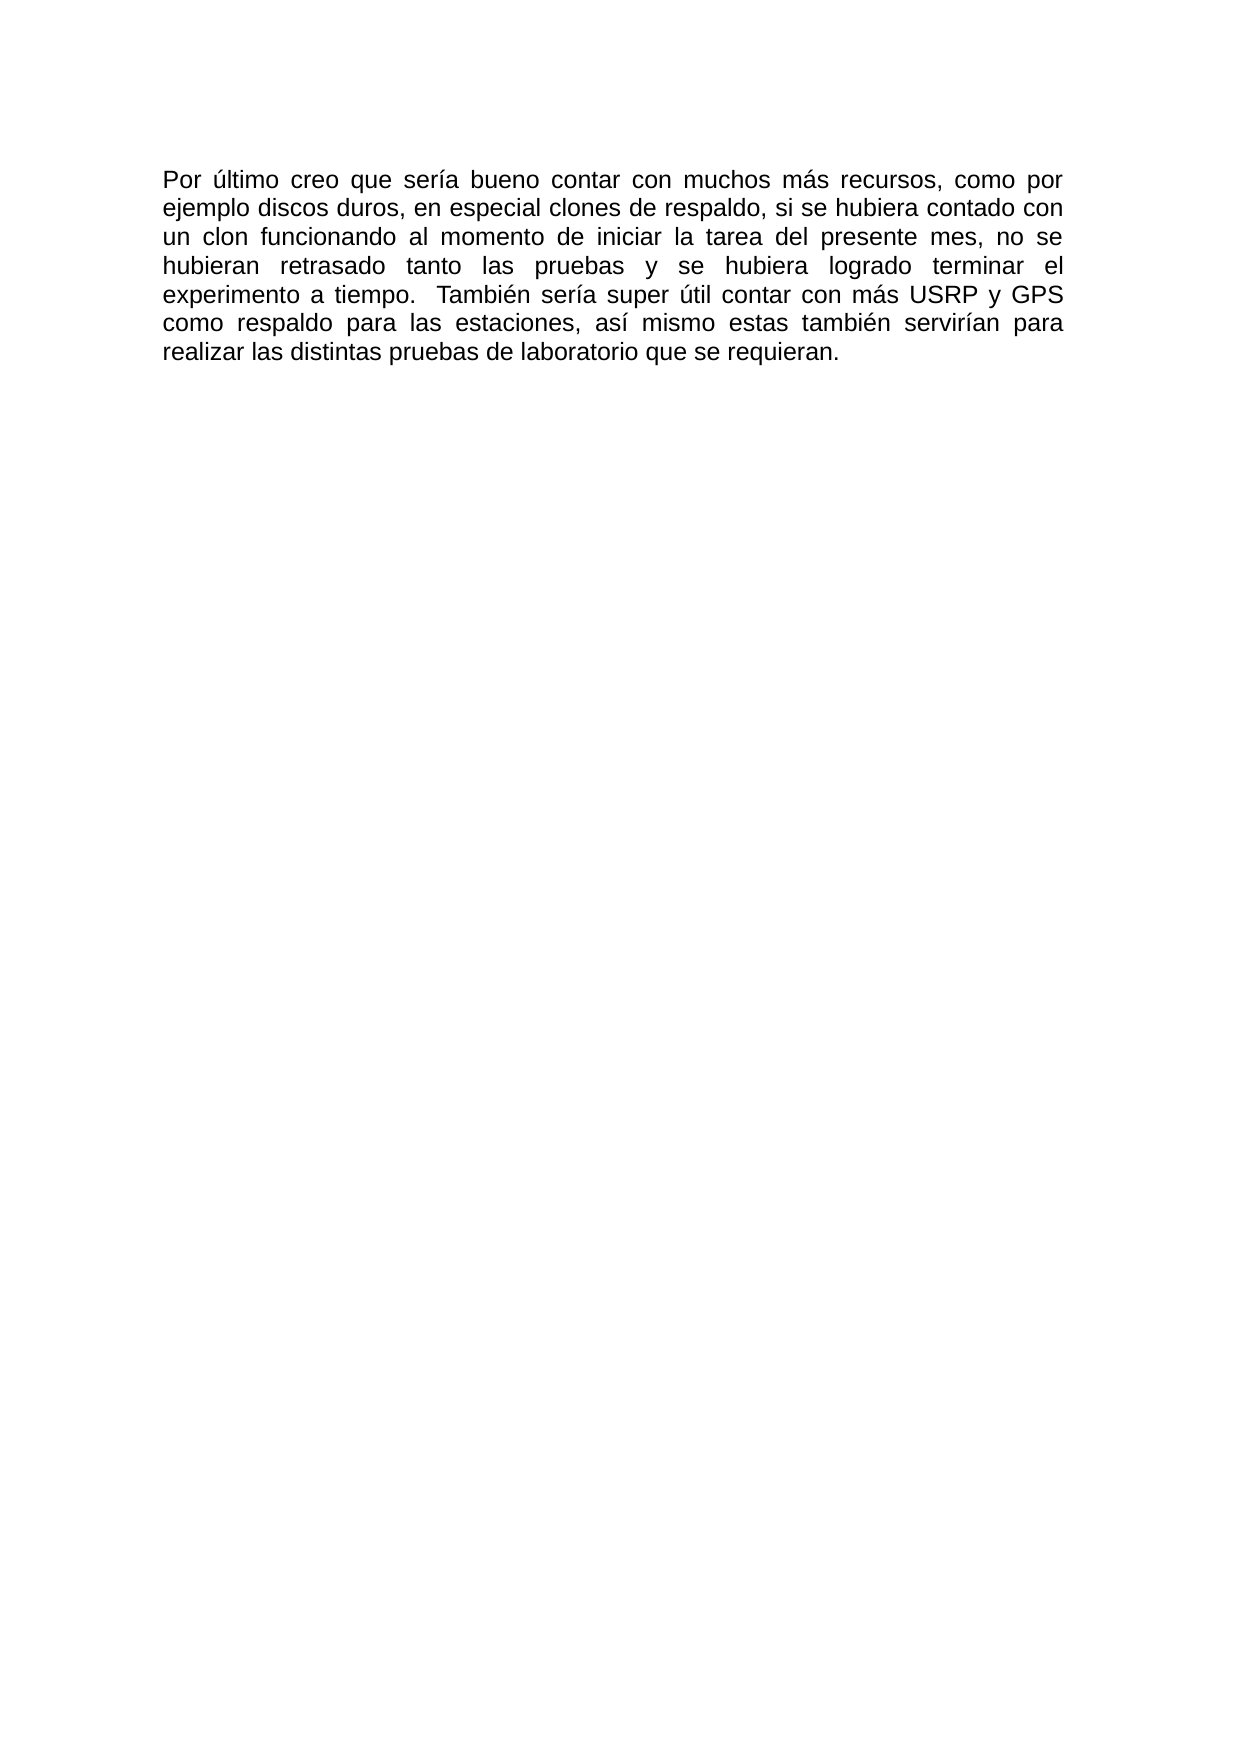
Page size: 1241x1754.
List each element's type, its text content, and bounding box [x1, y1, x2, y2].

text Por último creo que sería bueno contar con muchos más recursos, como por ejemplo discos duros, en especial clones de respaldo, si se hubiera contado con un clon funcionando al momento de iniciar la tarea del presente mes, no se hubieran retrasado tanto las pruebas y se hubiera logrado terminar el experimento a tiempo. También sería super útil contar con más USRP y GPS como respaldo para las estaciones, así mismo estas también servirían para realizar las distintas pruebas de laboratorio que se requieran. [162, 164, 1065, 366]
